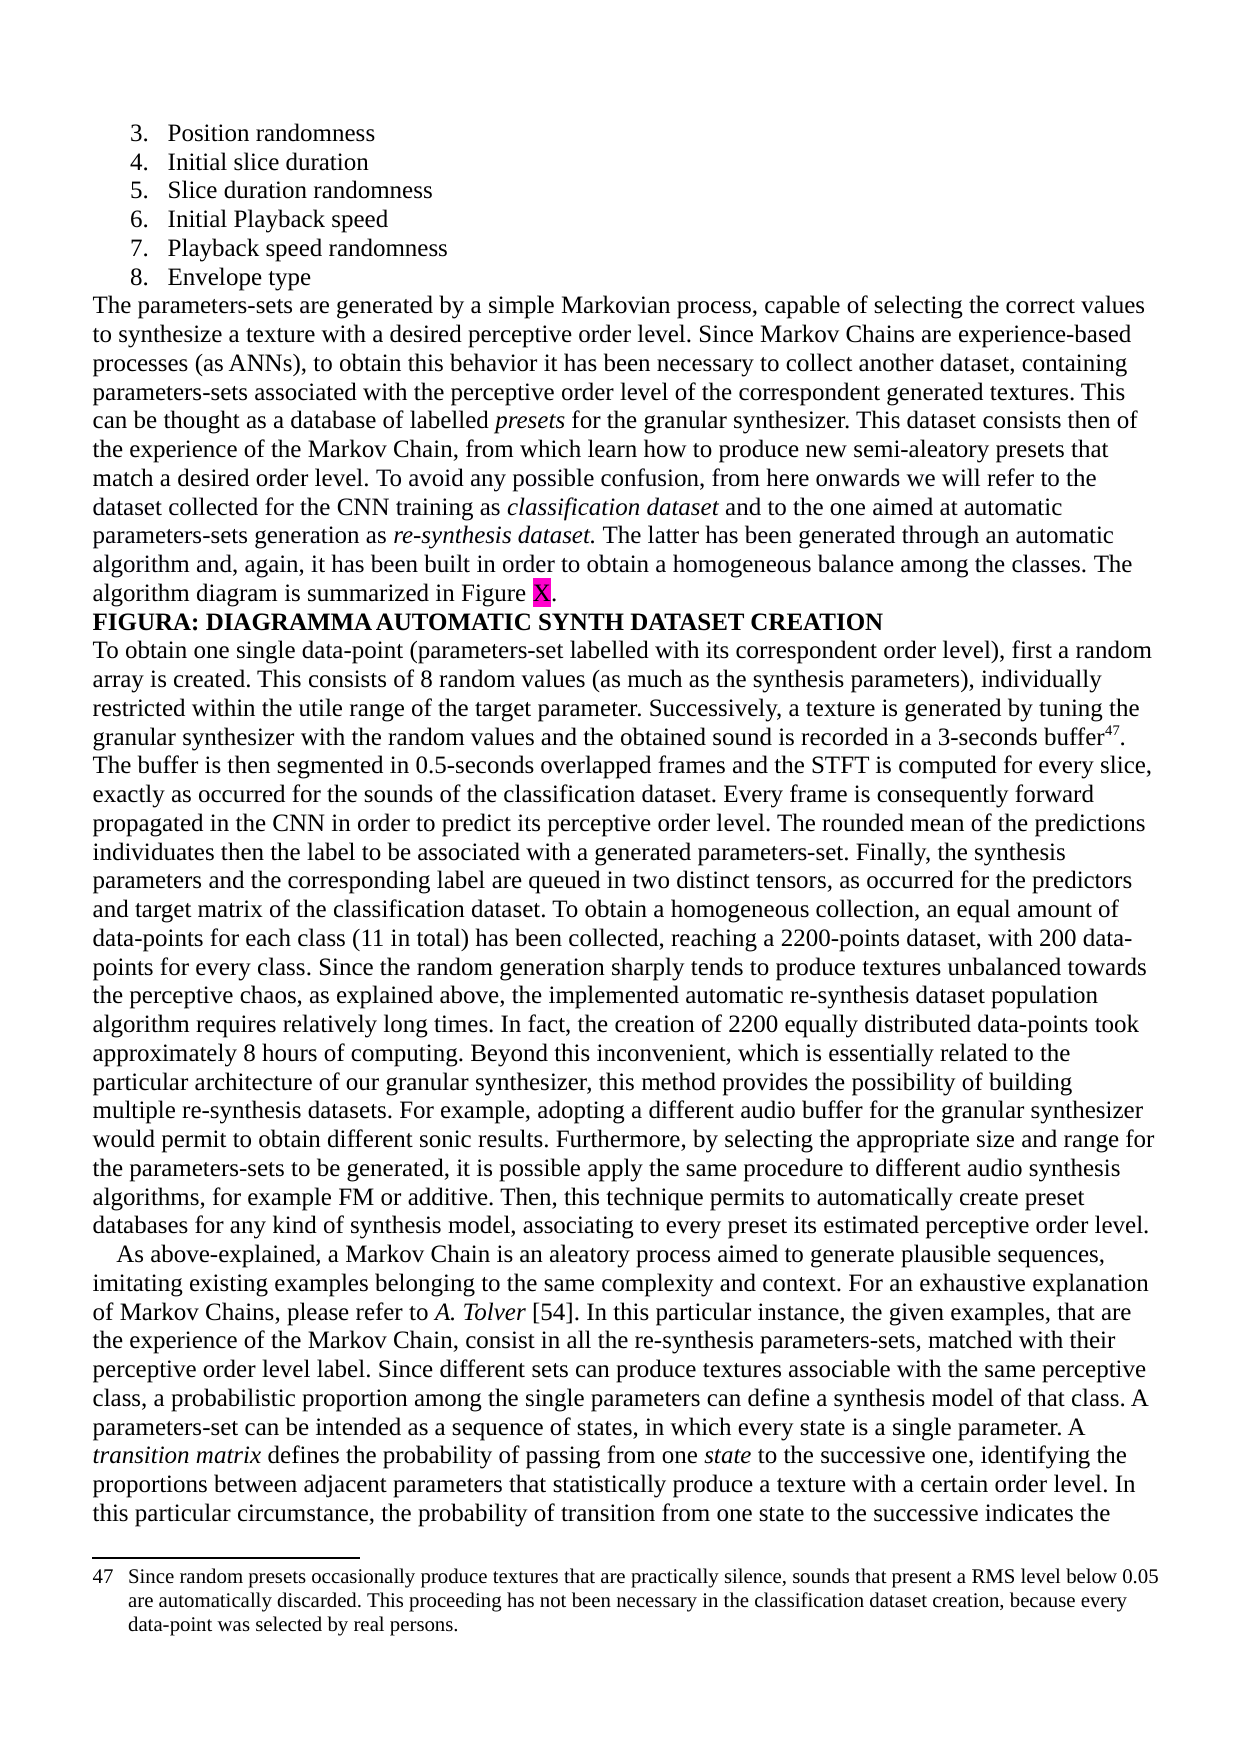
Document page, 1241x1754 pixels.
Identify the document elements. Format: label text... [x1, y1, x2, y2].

list Slice duration randomness [130, 176, 1160, 204]
list Position randomness [130, 118, 1160, 147]
text The parameters-sets are generated by a simple Markovian process, capable of selecting the correct values to synthesize a texture with a desired perceptive order level. Since Markov Chains are experience-based processes (as ANNs), to obtain this behavior it has been necessary to collect another dataset, containing parameters-sets associated with the perceptive order level of the correspondent generated textures. This can be thought as a database of labelled presets for the granular synthesizer. This dataset consists then of the experience of the Markov Chain, from which learn how to produce new semi-aleatory presets that match a desired order level. To avoid any possible confusion, from here onwards we will refer to the dataset collected for the CNN training as classification dataset and to the one aimed at automatic parameters-sets generation as re-synthesis dataset. The latter has been generated through an automatic algorithm and, again, it has been built in order to obtain a homogeneous balance among the classes. The algorithm diagram is summarized in Figure X. [92, 291, 1160, 607]
text Since random presets occasionally produce textures that are practically silence, sounds that present a RMS level below 0.05 are automatically discarded. This proceeding has not been necessary in the classification dataset creation, because every data-point was selected by real persons. [92, 1564, 1160, 1636]
text To obtain one single data-point (parameters-set labelled with its correspondent order level), first a random array is created. This consists of 8 random values (as much as the synthesis parameters), individually restricted within the utile range of the target parameter. Successively, a texture is generated by tuning the granular synthesizer with the random values and the obtained sound is recorded in a 3-seconds buffer. The buffer is then segmented in 0.5-seconds overlapped frames and the STFT is computed for every slice, exactly as occurred for the sounds of the classification dataset. Every frame is consequently forward propagated in the CNN in order to predict its perceptive order level. The rounded mean of the predictions individuates then the label to be associated with a generated parameters-set. Finally, the synthesis parameters and the corresponding label are queued in two distinct tensors, as occurred for the predictors and target matrix of the classification dataset. To obtain a homogeneous collection, an equal amount of data-points for each class (11 in total) has been collected, reaching a 2200-points dataset, with 200 data-points for every class. Since the random generation sharply tends to produce textures unbalanced towards the perceptive chaos, as explained above, the implemented automatic re-synthesis dataset population algorithm requires relatively long times. In fact, the creation of 2200 equally distributed data-points took approximately 8 hours of computing. Beyond this inconvenient, which is essentially related to the particular architecture of our granular synthesizer, this method provides the possibility of building multiple re-synthesis datasets. For example, adopting a different audio buffer for the granular synthesizer would permit to obtain different sonic results. Furthermore, by selecting the appropriate size and range for the parameters-sets to be generated, it is possible apply the same procedure to different audio synthesis algorithms, for example FM or additive. Then, this technique permits to automatically create preset databases for any kind of synthesis model, associating to every preset its estimated perceptive order level. [92, 636, 1160, 1239]
list Playback speed randomness [130, 233, 1160, 262]
text FIGURA: DIAGRAMMA AUTOMATIC SYNTH DATASET CREATION [92, 607, 1160, 636]
list Envelope type [130, 262, 1160, 291]
list Initial Playback speed [130, 204, 1160, 233]
text As above-explained, a Markov Chain is an aleatory process aimed to generate plausible sequences, imitating existing examples belonging to the same complexity and context. For an exhaustive explanation of Markov Chains, please refer to A. Tolver [54]. In this particular instance, the given examples, that are the experience of the Markov Chain, consist in all the re-synthesis parameters-sets, matched with their perceptive order level label. Since different sets can produce textures associable with the same perceptive class, a probabilistic proportion among the single parameters can define a synthesis model of that class. A parameters-set can be intended as a sequence of states, in which every state is a single parameter. A transition matrix defines the probability of passing from one state to the successive one, identifying the proportions between adjacent parameters that statistically produce a texture with a certain order level. In this particular circumstance, the probability of transition from one state to the successive indicates the [92, 1239, 1160, 1527]
list Initial slice duration [130, 147, 1160, 176]
